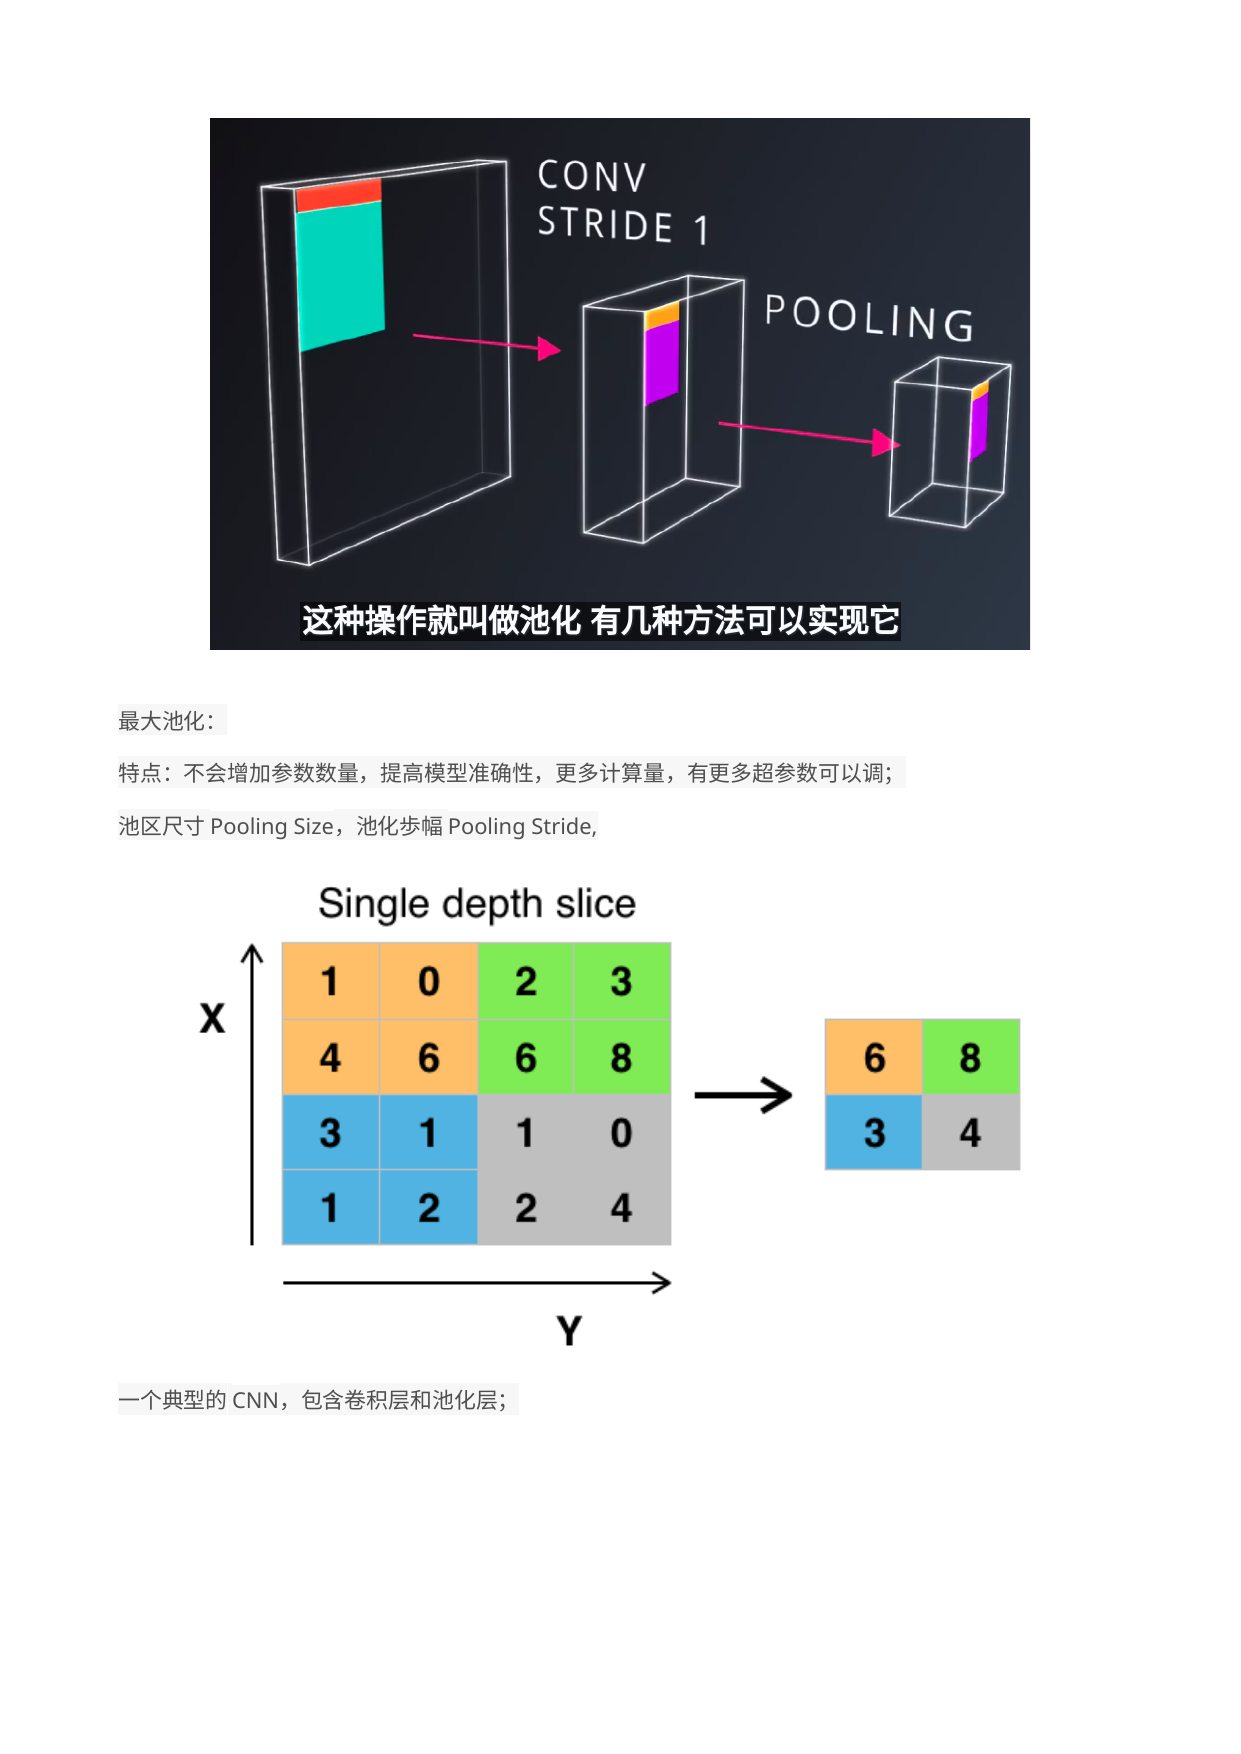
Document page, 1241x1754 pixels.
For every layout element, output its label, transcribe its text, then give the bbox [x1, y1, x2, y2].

text 最大池化： [118, 704, 1122, 735]
text 一个典型的CNN，包含卷积层和池化层； [118, 1214, 1122, 1415]
text 特点：不会增加参数数量，提高模型准确性，更多计算量，有更多超参数可以调； [118, 756, 1122, 788]
text 池区尺寸Pooling Size，池化歩幅Pooling Stride, [118, 809, 1122, 840]
picture [210, 118, 1031, 650]
picture [174, 861, 1066, 1377]
